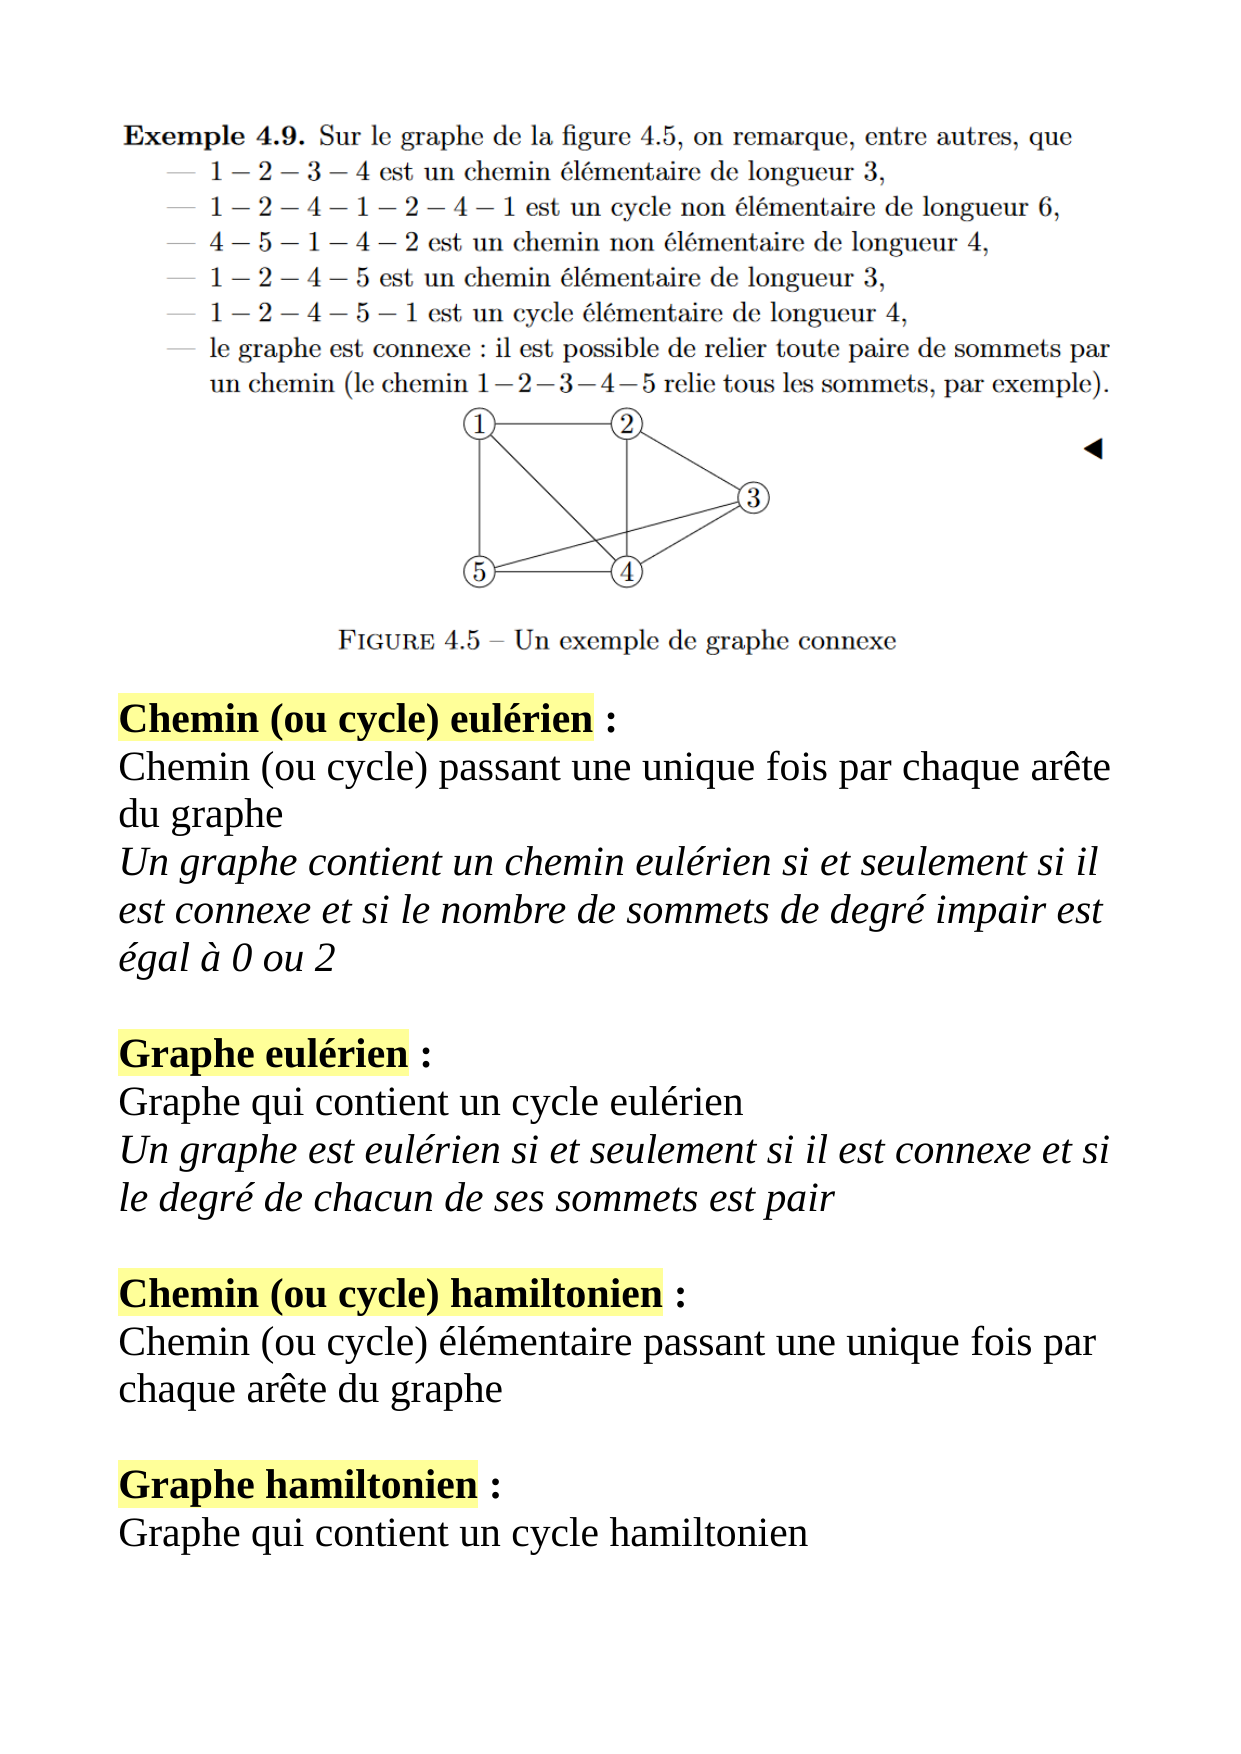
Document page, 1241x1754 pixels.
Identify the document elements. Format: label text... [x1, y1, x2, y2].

text Chemin (ou cycle) hamiltonien : [118, 1268, 1122, 1316]
text Un graphe contient un chemin eulérien si et seulement si il est connexe et si le nombre de sommets de degré impair est égal à 0 ou 2 [118, 837, 1122, 981]
text Graphe hamiltonien : [118, 1460, 1122, 1508]
text Chemin (ou cycle) passant une unique fois par chaque arête du graphe [118, 741, 1122, 837]
text Graphe qui contient un cycle eulérien [118, 1076, 1122, 1124]
text Chemin (ou cycle) élémentaire passant une unique fois par chaque arête du graphe [118, 1316, 1122, 1412]
text Graphe eulérien : [118, 1028, 1122, 1076]
text Graphe qui contient un cycle hamiltonien [118, 1508, 1122, 1556]
text Chemin (ou cycle) eulérien : [118, 693, 1122, 741]
text Un graphe est eulérien si et seulement si il est connexe et si le degré de chacun de ses sommets est pair [118, 1124, 1122, 1220]
